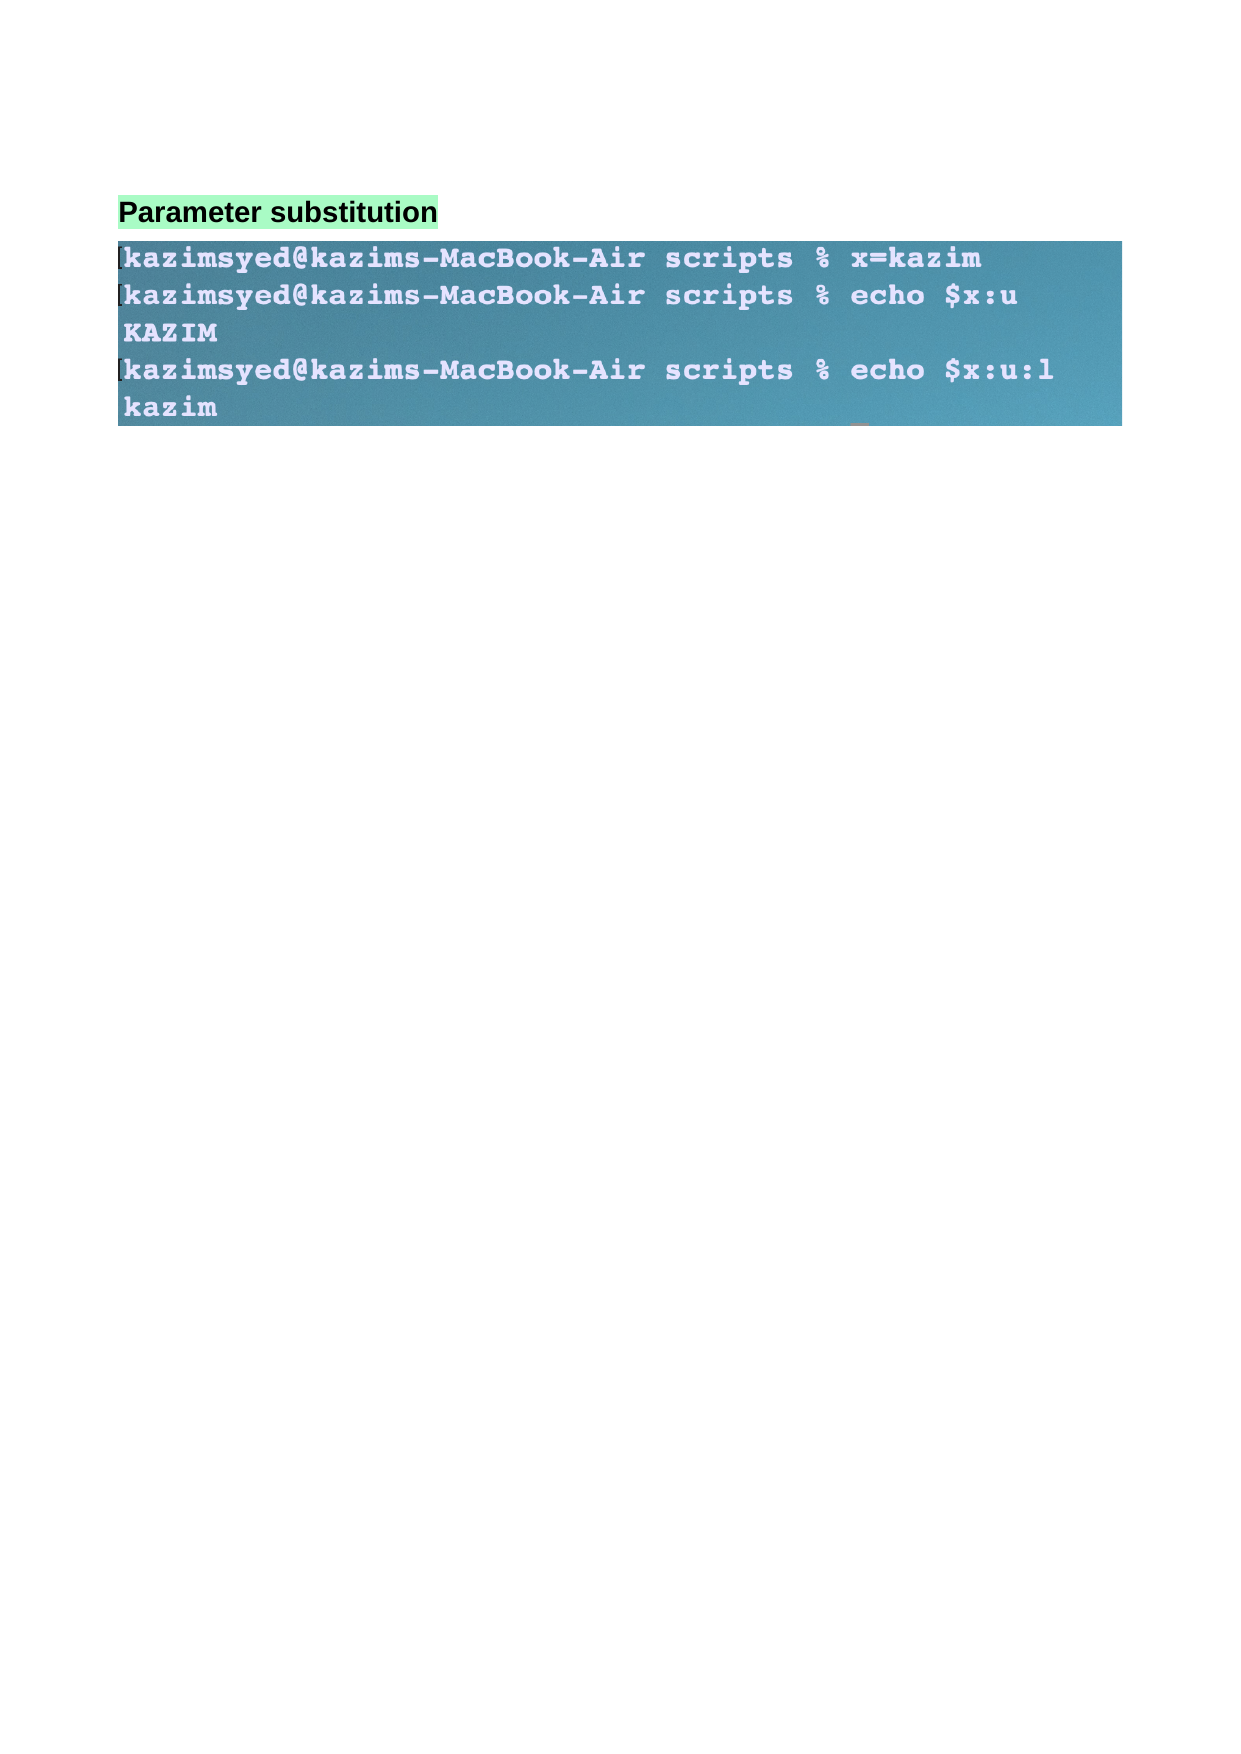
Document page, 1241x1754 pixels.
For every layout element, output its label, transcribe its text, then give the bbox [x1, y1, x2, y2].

subtitle Parameter substitution [438, 195, 1122, 229]
picture [118, 241, 1123, 426]
